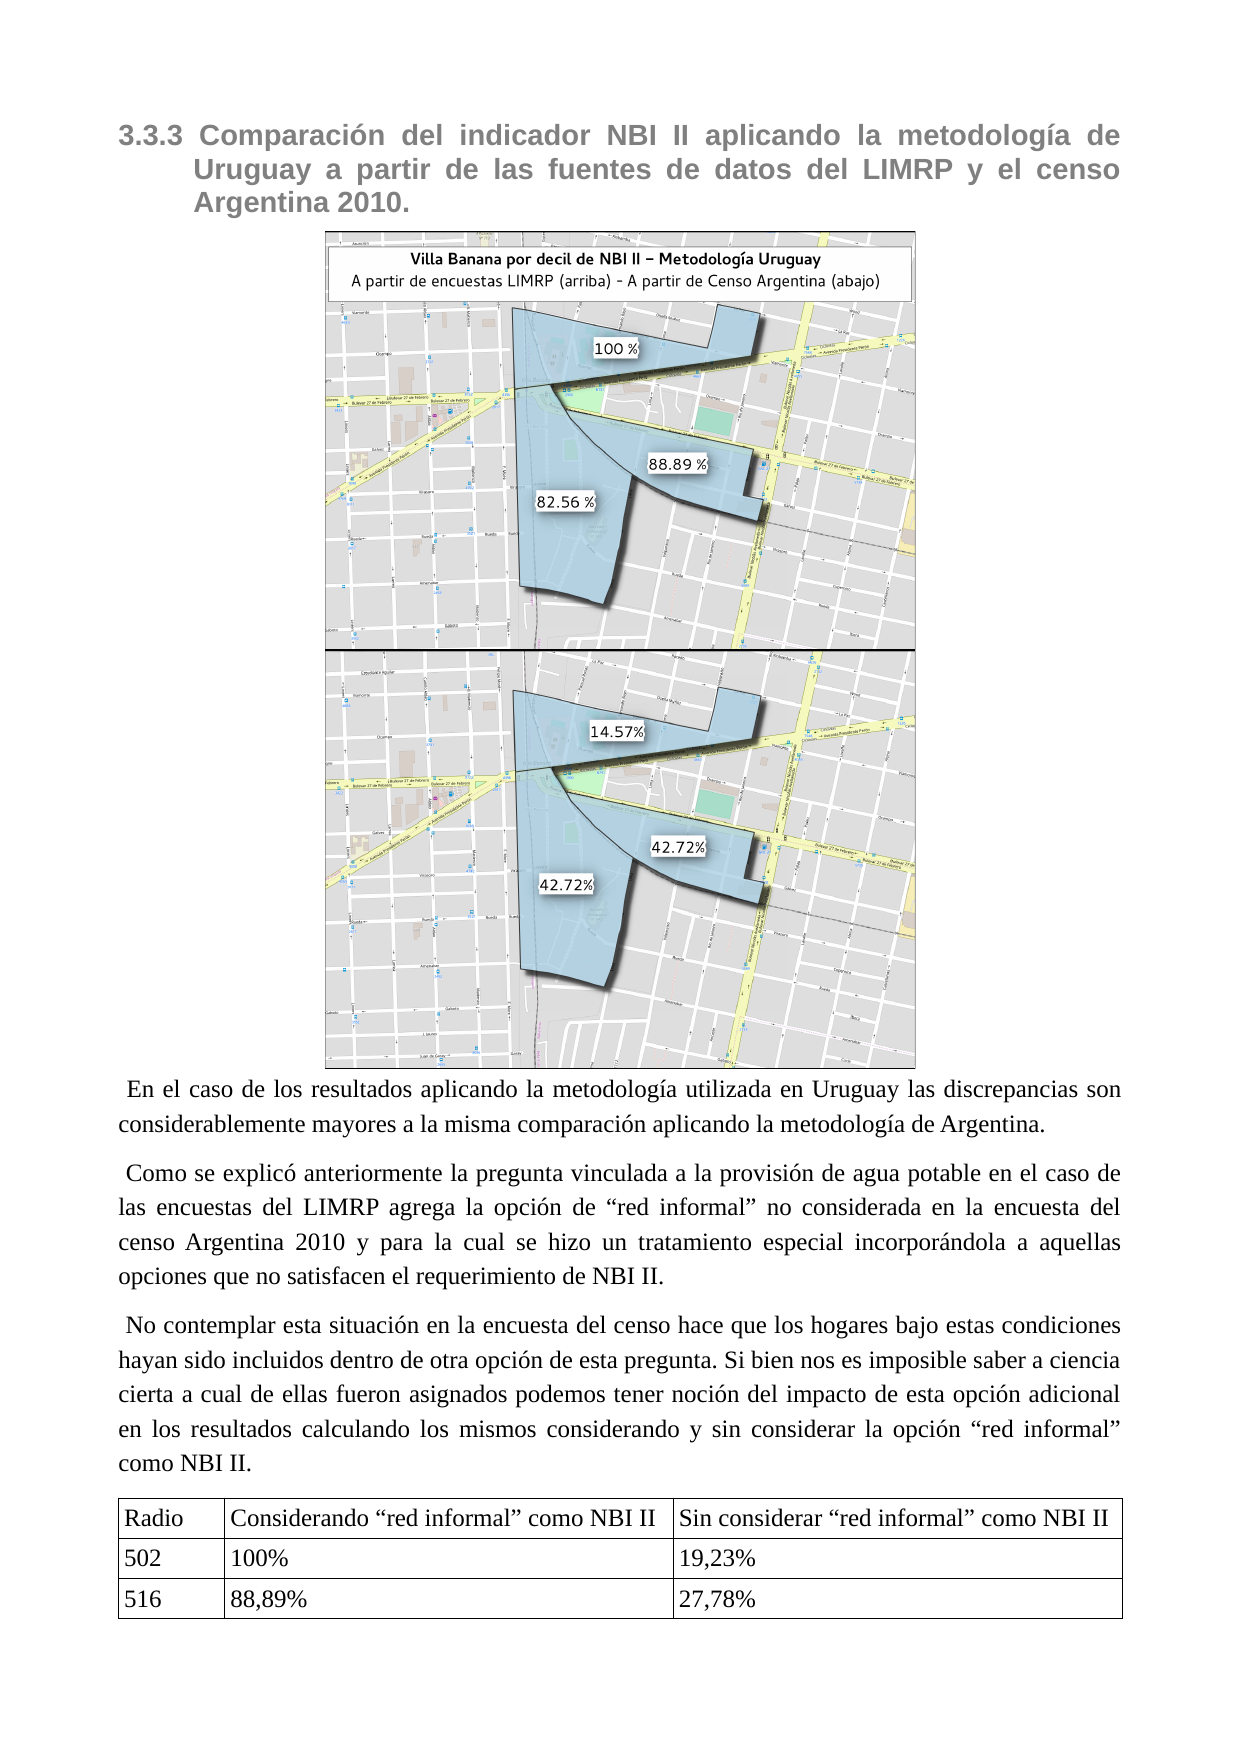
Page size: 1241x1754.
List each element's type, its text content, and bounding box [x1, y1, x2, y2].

table_cell 27,78% [674, 1579, 1122, 1618]
picture [325, 231, 916, 1069]
table_cell 88,89% [225, 1579, 673, 1618]
table_header Radio [119, 1499, 224, 1538]
text Como se explicó anteriormente la pregunta vinculada a la provisión de agua potable en el caso de las encuestas del LIMRP agrega la opción de “red informal” no considerada en la encuesta del censo Argentina 2010 y para la cual se hizo un tratamiento especial incorporándola a aquellas opciones que no satisfacen el requerimiento de NBI II. [118, 1158, 1122, 1290]
text En el caso de los resultados aplicando la metodología utilizada en Uruguay las discrepancias son considerablemente mayores a la misma comparación aplicando la metodología de Argentina. [118, 231, 1122, 1138]
table_cell 19,23% [674, 1539, 1122, 1578]
table_header Sin considerar “red informal” como NBI II [674, 1499, 1122, 1538]
table_cell 100% [225, 1539, 673, 1578]
table_cell 502 [119, 1539, 224, 1578]
table_header Considerando “red informal” como NBI II [225, 1499, 673, 1538]
text No contemplar esta situación en la encuesta del censo hace que los hogares bajo estas condiciones hayan sido incluidos dentro de otra opción de esta pregunta. Si bien nos es imposible saber a ciencia cierta a cual de ellas fueron asignados podemos tener noción del impacto de esta opción adicional en los resultados calculando los mismos considerando y sin considerar la opción “red informal” como NBI II. [118, 1310, 1122, 1477]
subtitle 3.3.3 Comparación del indicador NBI II aplicando la metodología de Uruguay a partir de las fuentes de datos del LIMRP y el censo Argentina 2010. [118, 118, 1122, 219]
table_cell 516 [119, 1579, 224, 1618]
